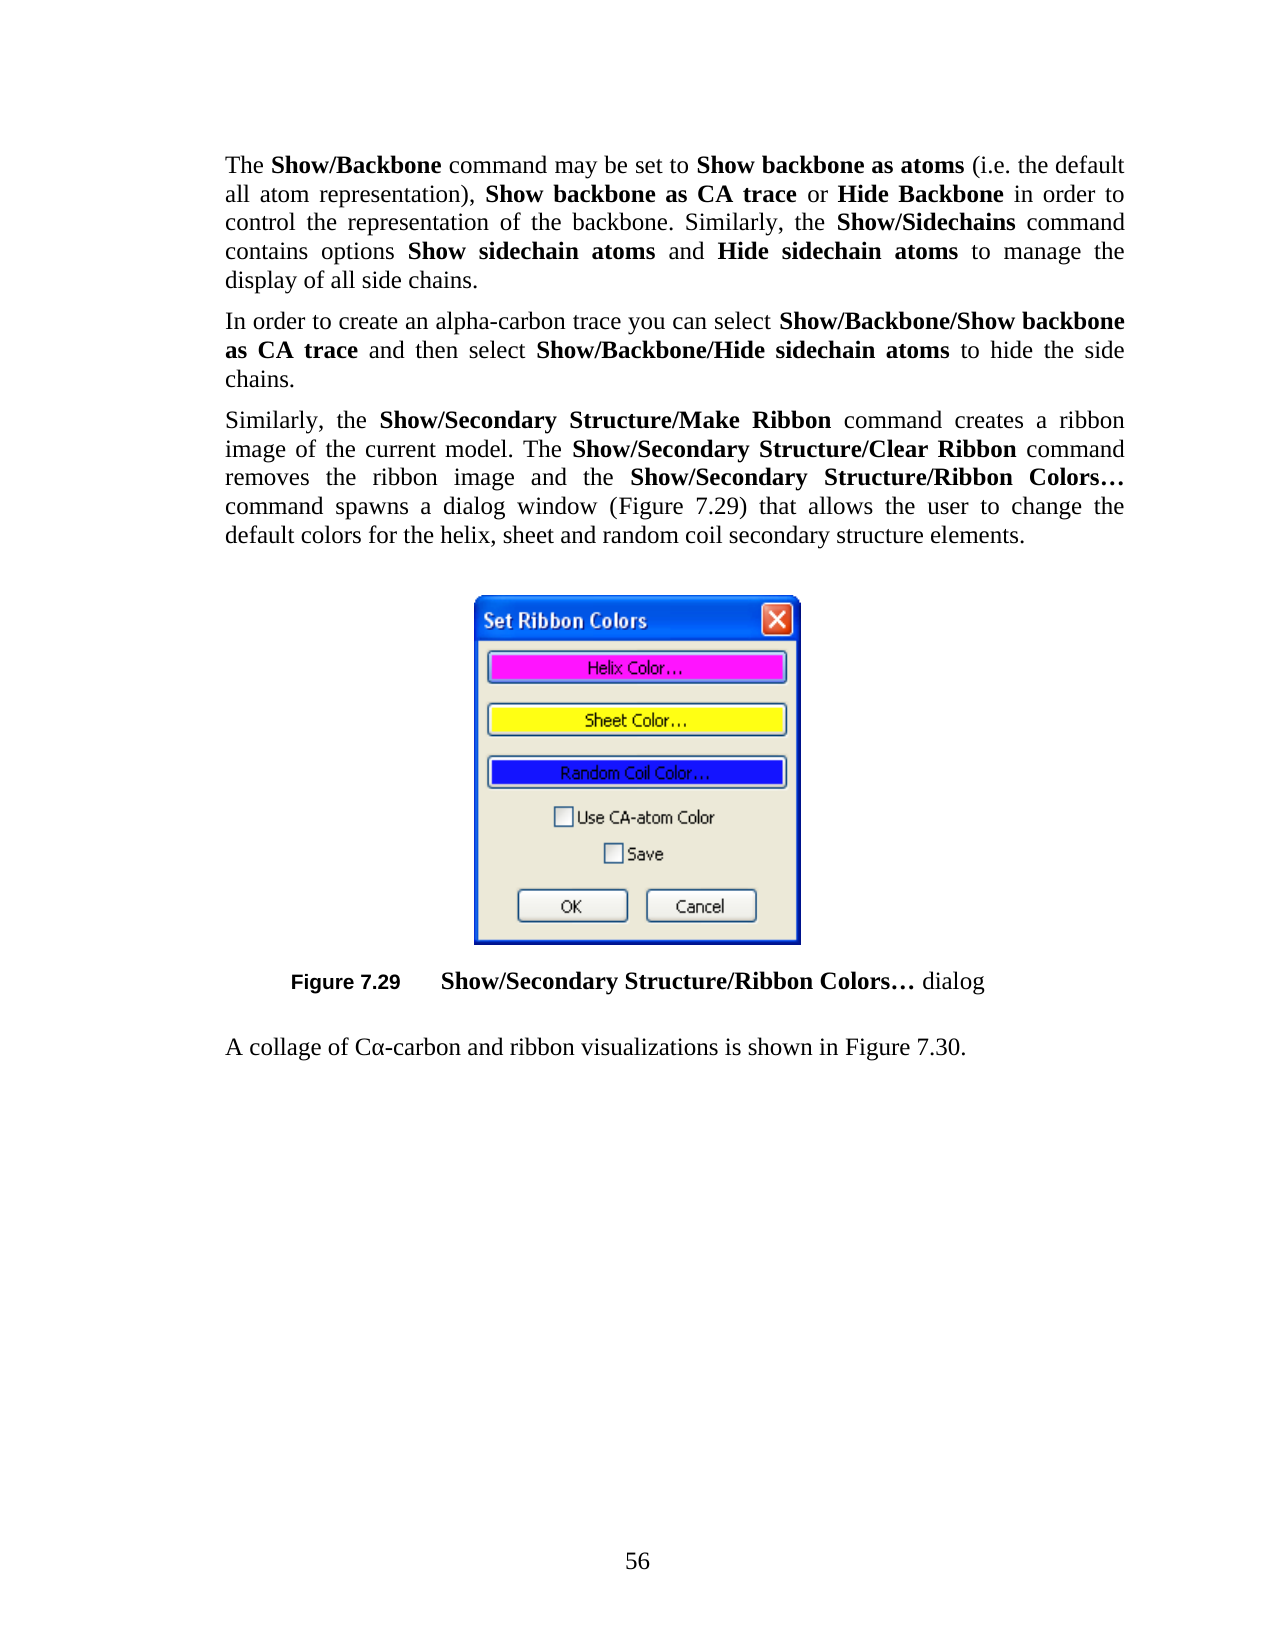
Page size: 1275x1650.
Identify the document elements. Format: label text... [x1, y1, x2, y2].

text The Show/Backbone command may be set to Show backbone as atoms (i.e. the default all atom representation), Show backbone as CA trace or Hide Backbone in order to control the representation of the backbone. Similarly, the Show/Sidechains command contains options Show sidechain atoms and Hide sidechain atoms to manage the display of all side chains. [225, 150, 1125, 294]
text A collage of Cα-carbon and ribbon visualizations is shown in Figure 7.30. [225, 1032, 1125, 1061]
picture [474, 595, 801, 945]
text Figure 7.29 Show/Secondary Structure/Ribbon Colors… dialog [150, 966, 1125, 994]
text Similarly, the Show/Secondary Structure/Make Ribbon command creates a ribbon image of the current model. The Show/Secondary Structure/Clear Ribbon command removes the ribbon image and the Show/Secondary Structure/Ribbon Colors… command spawns a dialog window (Figure 7.29) that allows the user to change the default colors for the helix, sheet and random coil secondary structure elements. [225, 405, 1125, 549]
text In order to create an alpha-carbon trace you can select Show/Backbone/Show backbone as CA trace and then select Show/Backbone/Hide sidechain atoms to hide the side chains. [225, 306, 1125, 392]
